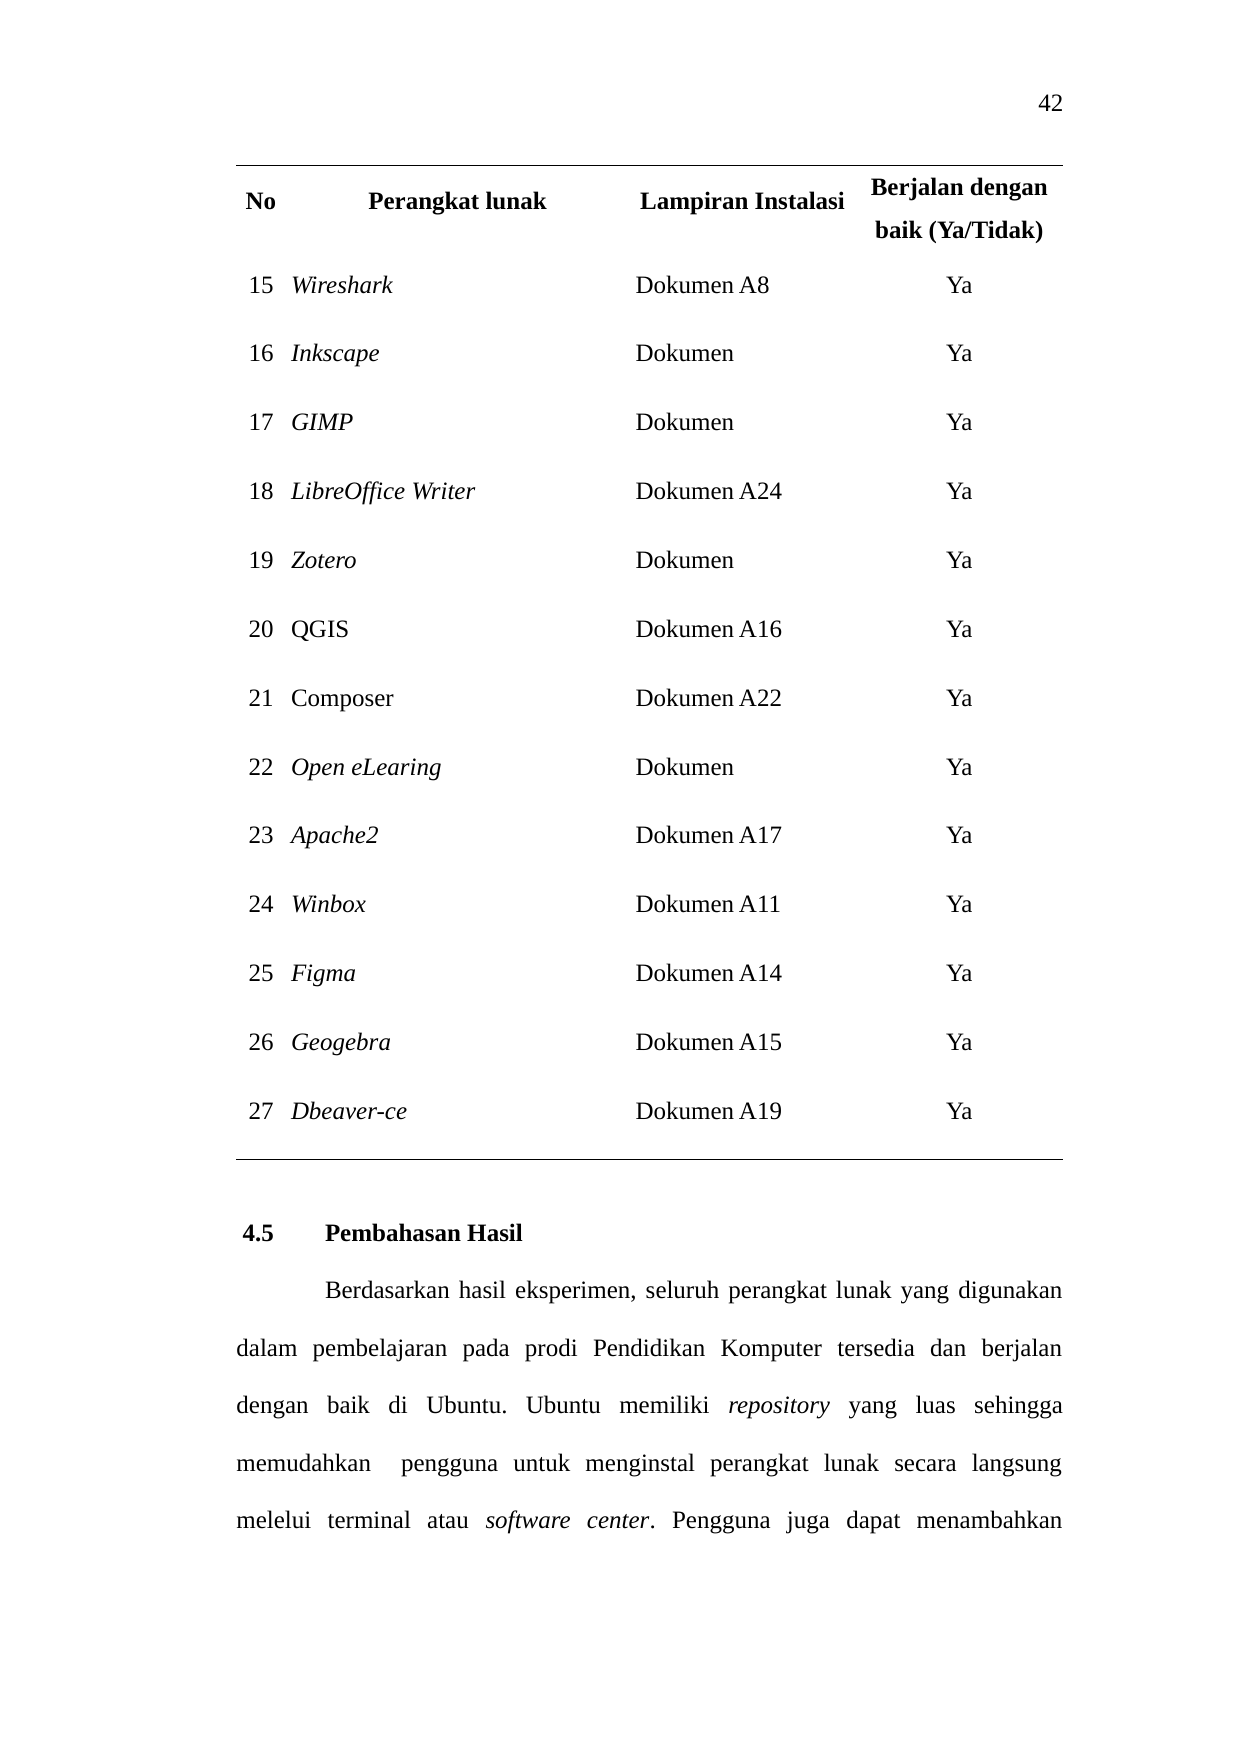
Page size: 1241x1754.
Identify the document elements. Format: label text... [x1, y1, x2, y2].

table_cell Ya [855, 608, 1063, 677]
table_cell Ya [855, 539, 1063, 608]
table_cell Geogebra [285, 1021, 629, 1090]
table_cell 19 [236, 539, 285, 608]
table_cell Dokumen A16 [630, 608, 855, 677]
table_cell Dokumen A15 [630, 1021, 855, 1090]
table_cell Ya [855, 884, 1063, 952]
table_cell Zotero [285, 539, 629, 608]
table_cell Dokumen A19 [630, 1090, 855, 1159]
table_cell Composer [285, 677, 629, 746]
table_cell QGIS [285, 608, 629, 677]
table_cell Ya [855, 402, 1063, 471]
table_cell 18 [236, 471, 285, 539]
table_cell 20 [236, 608, 285, 677]
table_cell Ya [855, 953, 1063, 1021]
table_header Berjalan dengan baik (Ya/Tidak) [855, 166, 1063, 264]
table_cell Figma [285, 953, 629, 1021]
table_cell 25 [236, 953, 285, 1021]
table_cell Dokumen [630, 539, 855, 608]
table_cell Ya [855, 1021, 1063, 1090]
table_header Perangkat lunak [285, 166, 629, 264]
table_header No [236, 166, 285, 264]
text Berdasarkan hasil eksperimen, seluruh perangkat lunak yang digunakan dalam pembelajaran pada prodi Pendidikan Komputer tersedia dan berjalan dengan baik di Ubuntu. Ubuntu memiliki repository yang luas sehingga memudahkan pengguna untuk menginstal perangkat lunak secara langsung melelui terminal atau software center. Pengguna juga dapat menambahkan [236, 1275, 1063, 1534]
table_cell Dokumen [630, 333, 855, 402]
table_cell Ya [855, 677, 1063, 746]
table_cell Ya [855, 471, 1063, 539]
table_cell Apache2 [285, 815, 629, 884]
table_cell 21 [236, 677, 285, 746]
table_cell Ya [855, 1090, 1063, 1159]
table_cell 22 [236, 746, 285, 815]
table_cell Dokumen A24 [630, 471, 855, 539]
table_header Lampiran Instalasi [630, 166, 855, 264]
table_cell 24 [236, 884, 285, 952]
table_cell 26 [236, 1021, 285, 1090]
table_cell Ya [855, 333, 1063, 402]
table_cell Wireshark [285, 264, 629, 333]
table_cell Ya [855, 264, 1063, 333]
table_cell Dokumen A22 [630, 677, 855, 746]
table_cell 16 [236, 333, 285, 402]
table_cell 17 [236, 402, 285, 471]
table_cell Ya [855, 815, 1063, 884]
table_cell Dokumen [630, 402, 855, 471]
table_cell GIMP [285, 402, 629, 471]
table_cell 23 [236, 815, 285, 884]
table_cell Dokumen A11 [630, 884, 855, 952]
table_cell Dbeaver-ce [285, 1090, 629, 1159]
table_cell Inkscape [285, 333, 629, 402]
table_cell 27 [236, 1090, 285, 1159]
subtitle Pembahasan Hasil [236, 1218, 1063, 1246]
table_cell Winbox [285, 884, 629, 952]
table_cell Dokumen A8 [630, 264, 855, 333]
table_cell Ya [855, 746, 1063, 815]
table_cell LibreOffice Writer [285, 471, 629, 539]
table_cell Dokumen [630, 746, 855, 815]
table_cell Dokumen A14 [630, 953, 855, 1021]
table_cell Open eLearing [285, 746, 629, 815]
table_cell 15 [236, 264, 285, 333]
table_cell Dokumen A17 [630, 815, 855, 884]
